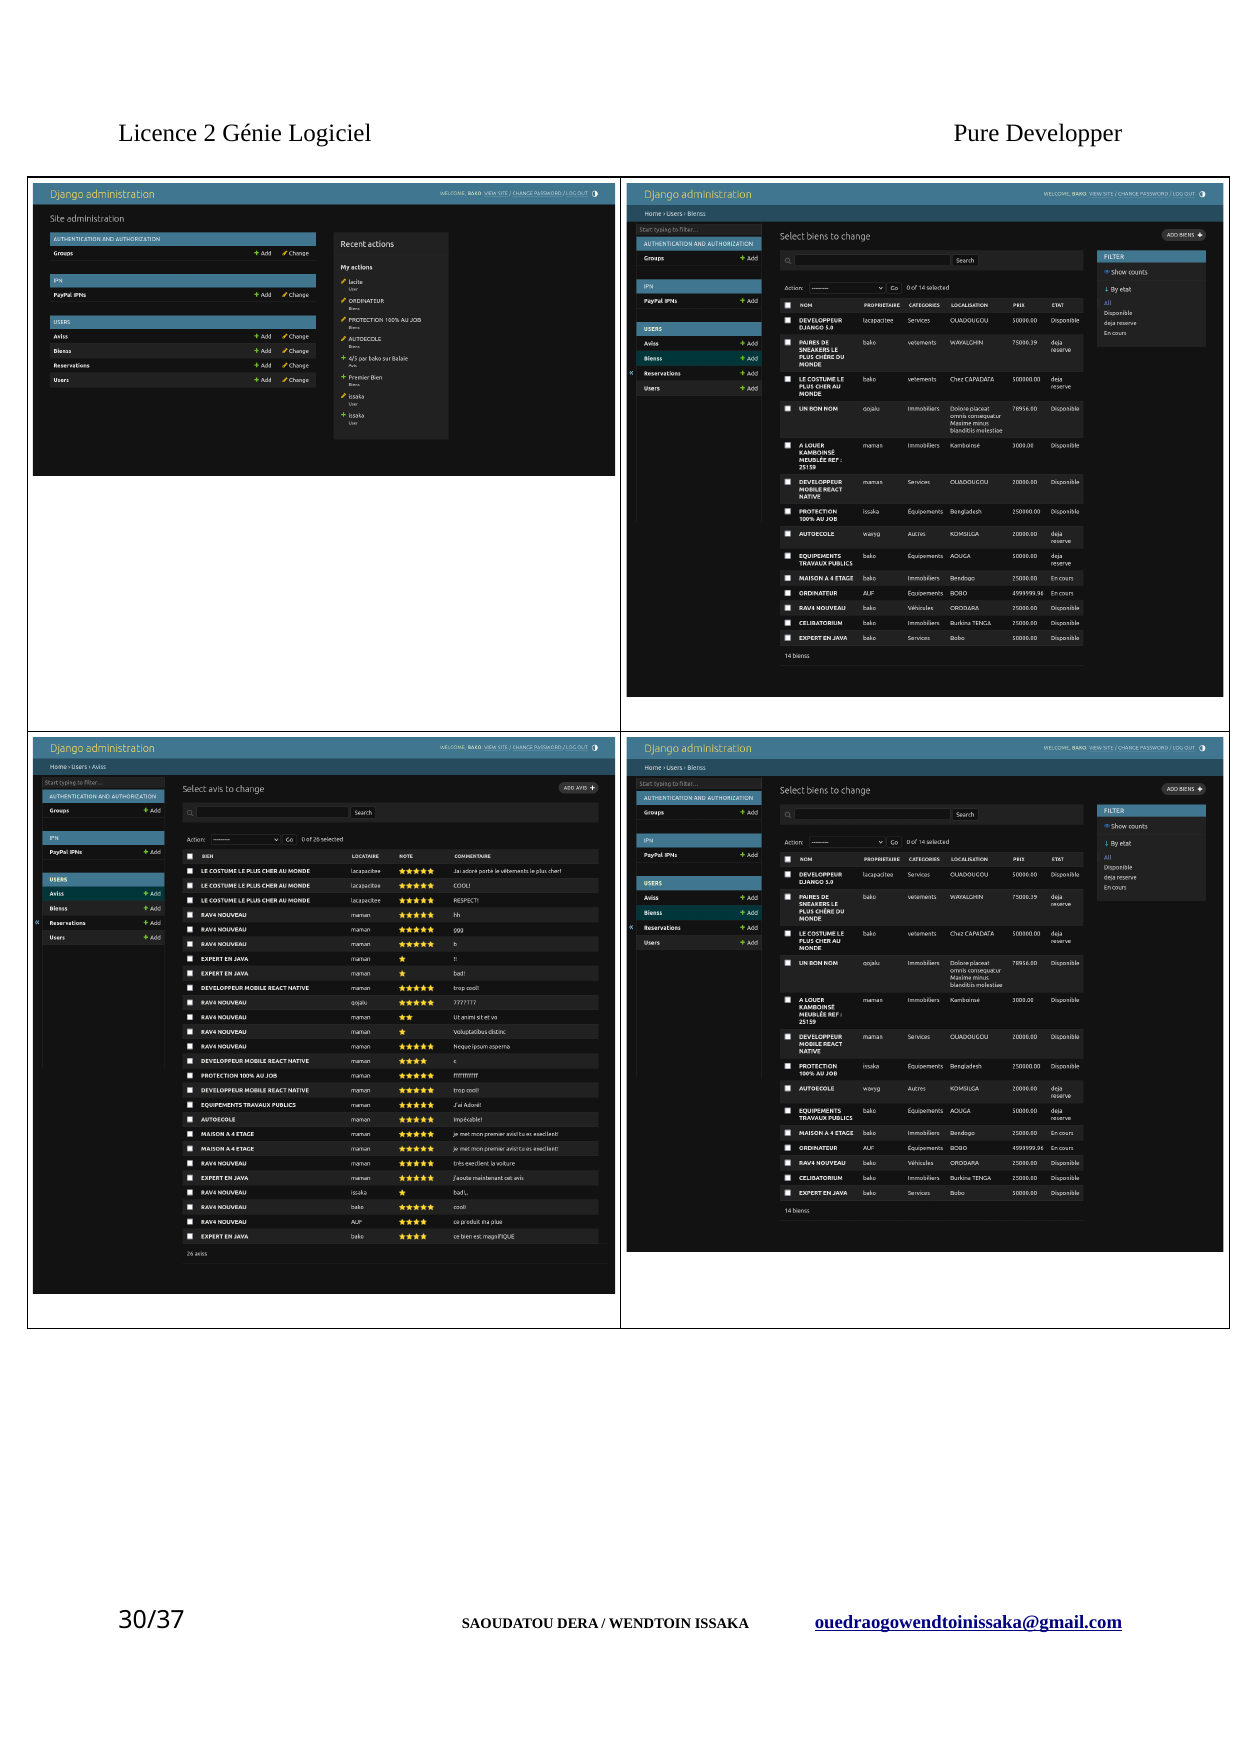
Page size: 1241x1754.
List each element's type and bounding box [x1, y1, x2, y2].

picture [32, 737, 615, 1294]
table_cell [621, 732, 1229, 1328]
table_cell [28, 178, 620, 731]
table_cell [621, 178, 1229, 731]
table_cell [28, 732, 620, 1328]
picture [32, 183, 615, 476]
picture [626, 737, 1224, 1252]
picture [626, 183, 1224, 697]
